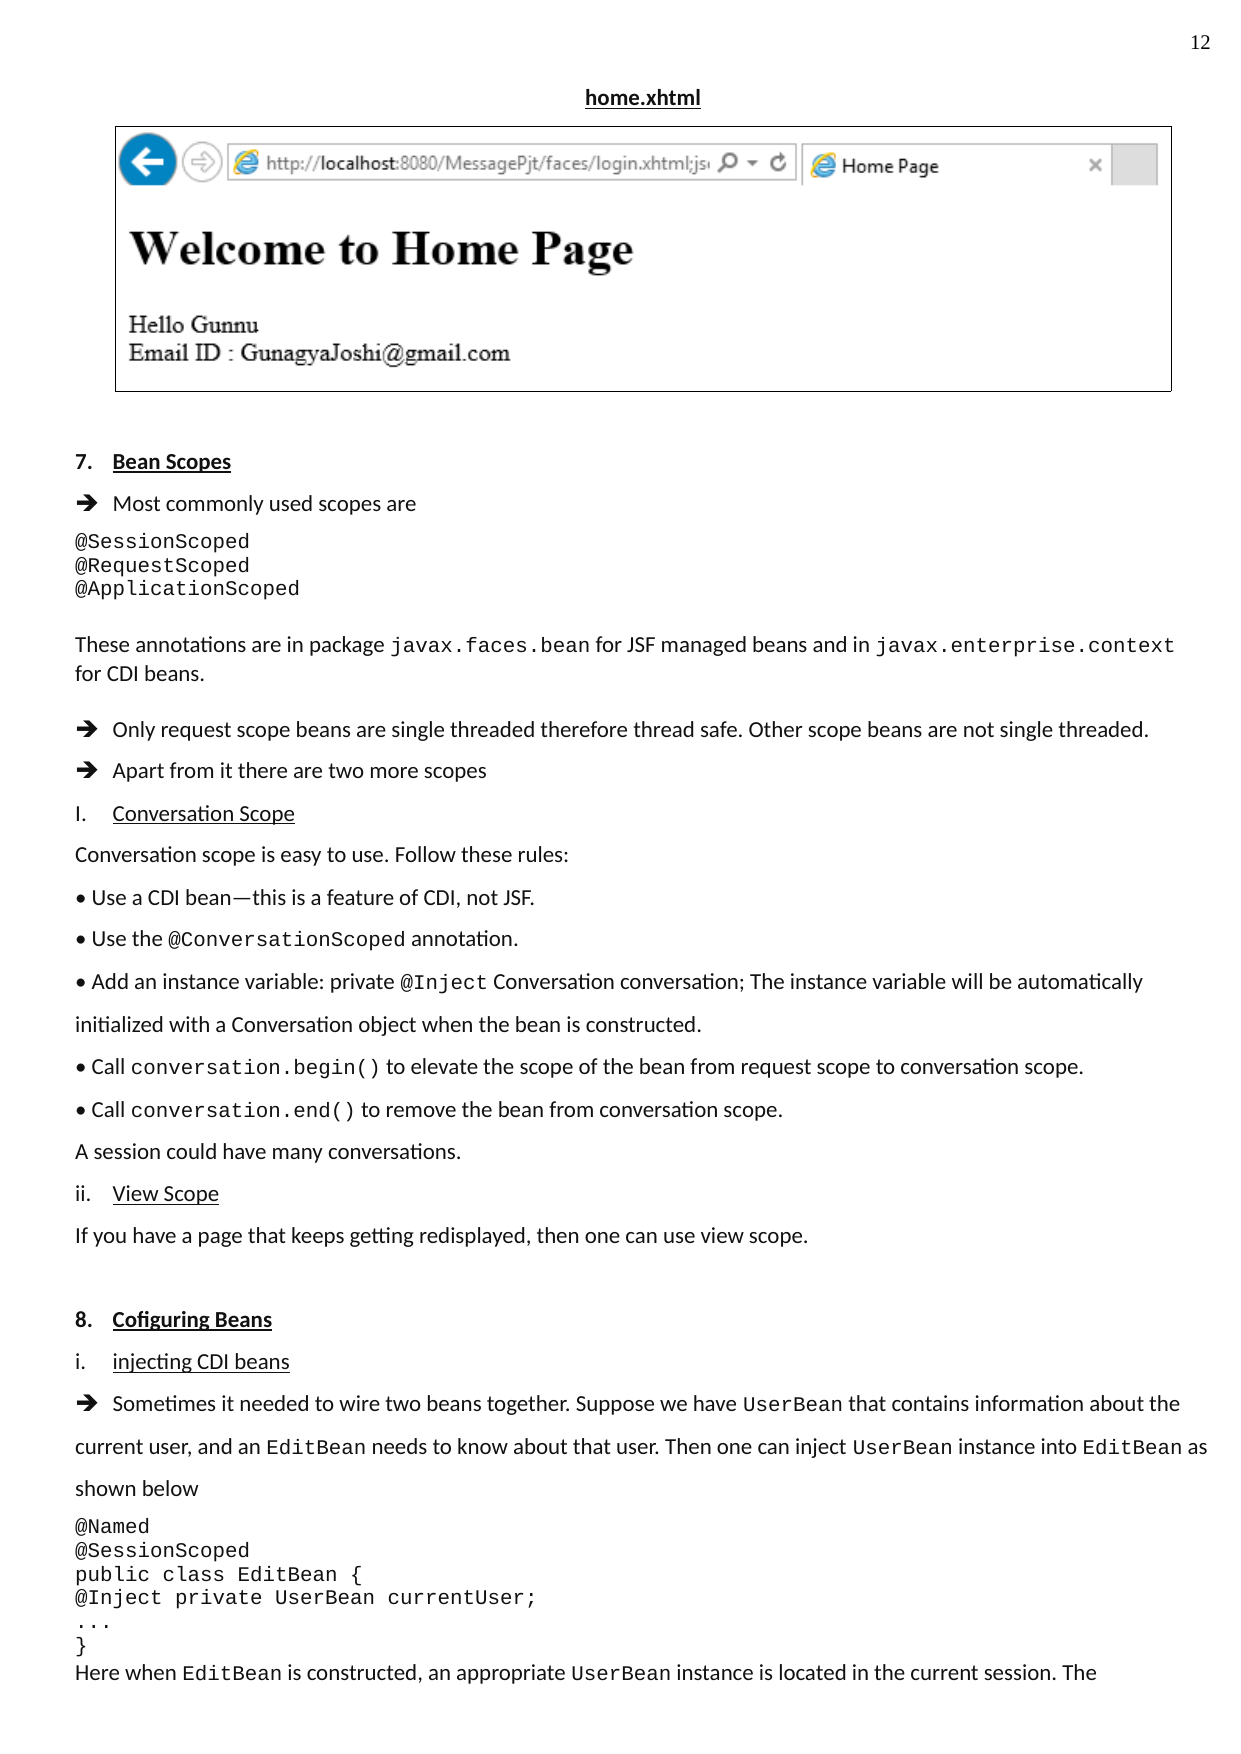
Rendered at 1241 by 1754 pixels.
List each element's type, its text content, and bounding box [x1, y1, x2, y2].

text • Call conversation.begin() to elevate the scope of the bean from request scope to conversation scope. [75, 1052, 1211, 1080]
text These annotations are in package javax.faces.bean for JSF managed beans and in javax.enterprise.context for CDI beans. [75, 630, 1211, 687]
text @Named [75, 1516, 1211, 1540]
text @Inject private UserBean currentUser; [75, 1587, 1211, 1611]
text 8. Cofiguring Beans [75, 1305, 1211, 1333]
list If you have a page that keeps getting redisplayed, then one can use view scope. [75, 1221, 1211, 1249]
text home.xhtml [75, 83, 1211, 112]
text @RequestScoped [75, 555, 1211, 578]
text I. Conversation Scope [75, 799, 1211, 827]
list Here when EditBean is constructed, an appropriate UserBean instance is located in the current session. The [75, 1658, 1211, 1687]
text ... [75, 1611, 1211, 1634]
text Conversation scope is easy to use. Follow these rules: [75, 841, 1211, 869]
list Only request scope beans are single threaded therefore thread safe. Other scope beans are not single threaded. [75, 715, 1211, 743]
text • Add an instance variable: private @Inject Conversation conversation; The instance variable will be automatically initialized with a Conversation object when the bean is constructed. [75, 967, 1211, 1038]
text public class EditBean { [75, 1564, 1211, 1587]
text • Call conversation.end() to remove the bean from conversation scope. [75, 1095, 1211, 1123]
text @SessionScoped [75, 1540, 1211, 1564]
text • Use the @ConversationScoped annotation. [75, 924, 1211, 953]
text 7. Bean Scopes [75, 447, 1211, 475]
text • Use a CDI bean—this is a feature of CDI, not JSF. [75, 883, 1211, 911]
text i. injecting CDI beans [75, 1347, 1211, 1375]
text A session could have many conversations. [75, 1137, 1211, 1166]
list Sometimes it needed to wire two beans together. Suppose we have UserBean that contains information about the current user, and an EditBean needs to know about that user. Then one can inject UserBean instance into EditBean as shown below [75, 1389, 1211, 1502]
text @ApplicationScoped [75, 578, 1211, 602]
list Apart from it there are two more scopes [75, 757, 1211, 785]
text @SessionScoped [75, 531, 1211, 555]
list Most commonly used scopes are [75, 489, 1211, 517]
text } [75, 1634, 1211, 1658]
list ii. View Scope [75, 1179, 1211, 1207]
